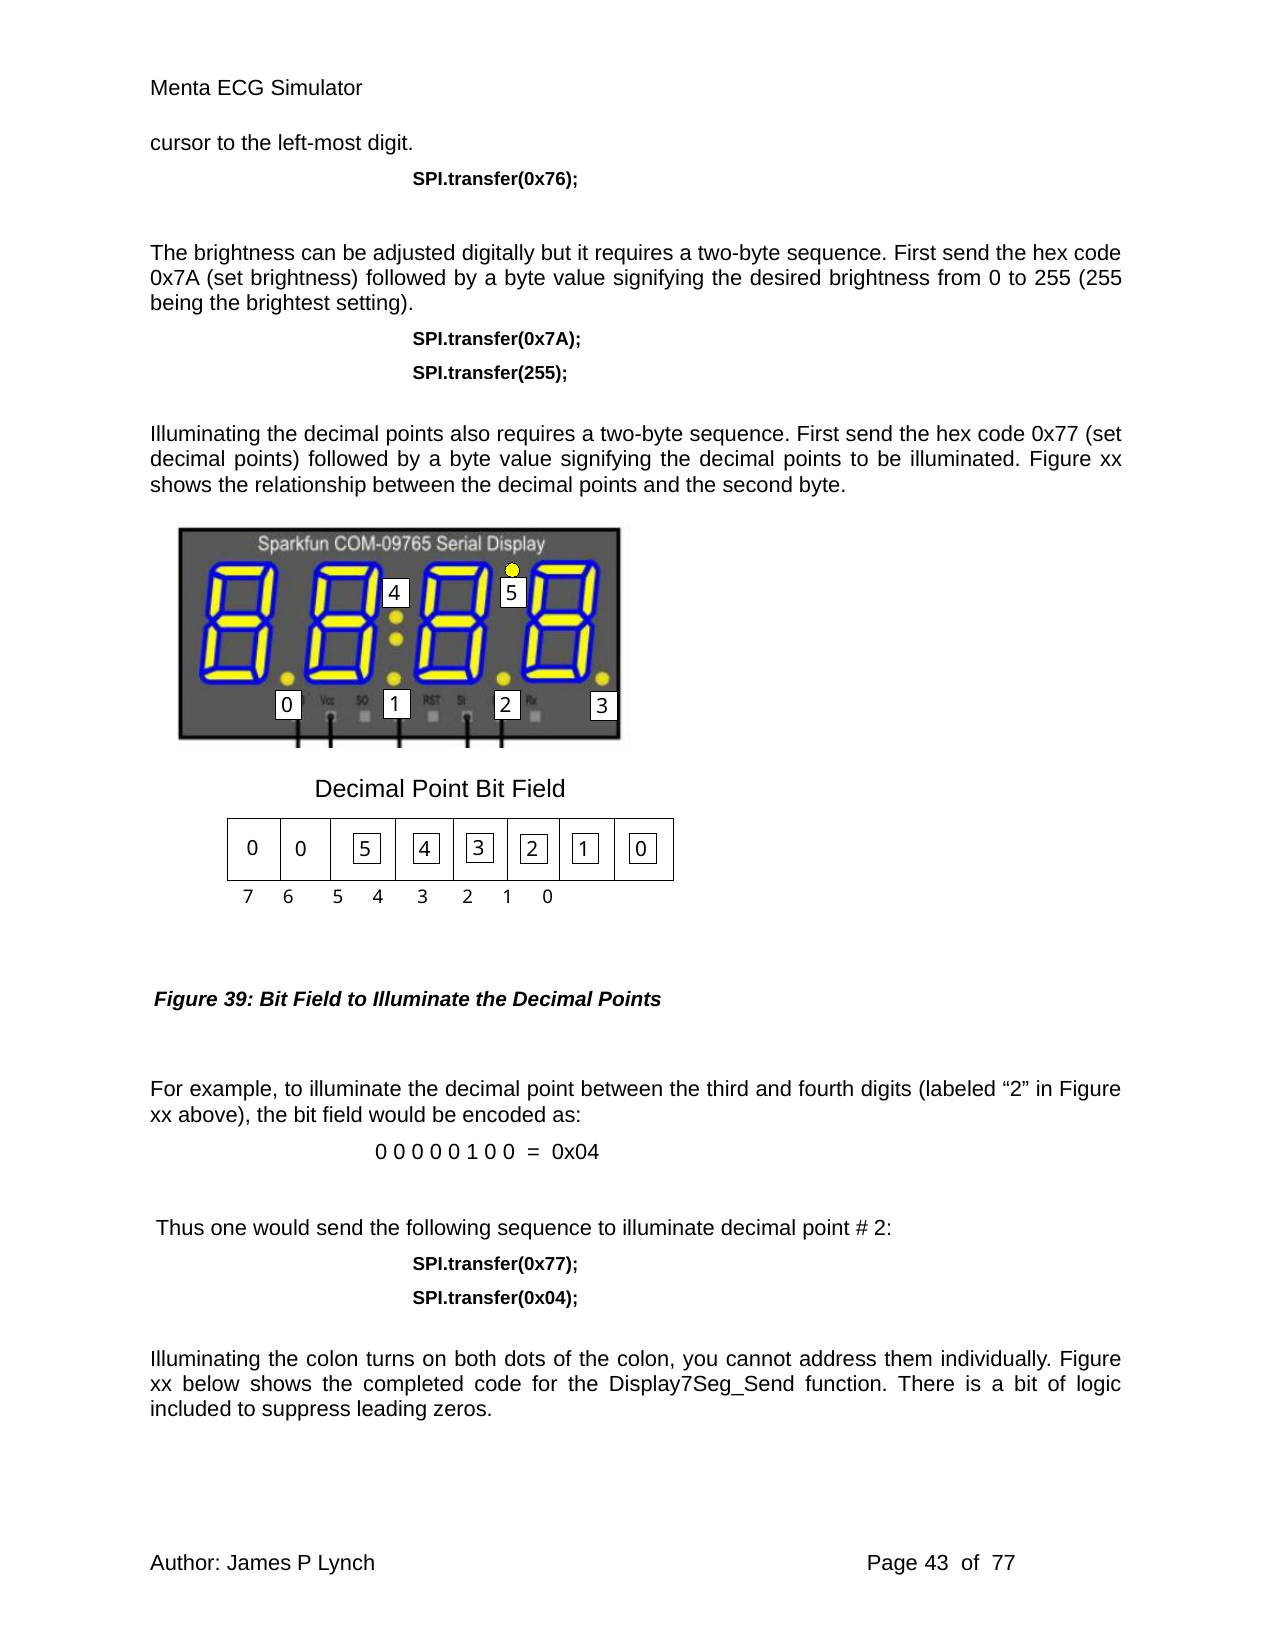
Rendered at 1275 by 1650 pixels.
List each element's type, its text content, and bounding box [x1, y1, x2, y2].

text SPI.transfer(255); [412, 362, 1124, 383]
text Thus one would send the following sequence to illuminate decimal point # 2: [150, 1215, 1124, 1240]
text SPI.transfer(0x77); [412, 1252, 1124, 1274]
text SPI.transfer(0x04); [412, 1286, 1124, 1308]
text SPI.transfer(0x7A); [412, 328, 1124, 349]
text Illuminating the decimal points also requires a two-byte sequence. First send the hex code 0x77 (set decimal points) followed by a byte value signifying the decimal points to be illuminated. Figure xx shows the relationship between the decimal points and the second byte. [150, 421, 1124, 497]
text Illuminating the colon turns on both dots of the colon, you cannot address them individually. Figure xx below shows the completed code for the Display7Seg_Send function. There is a bit of logic included to suppress leading zeros. [150, 1346, 1124, 1421]
text SPI.transfer(0x76); [412, 168, 1124, 189]
picture [168, 517, 631, 748]
text 0 0 0 0 0 1 0 0 = 0x04 [150, 1139, 1124, 1164]
text Figure : Bit Field to Illuminate the Decimal Points [154, 987, 908, 1011]
text cursor to the left-most digit. [150, 130, 1124, 155]
text For example, to illuminate the decimal point between the third and fourth digits (labeled “2” in Figure xx above), the bit field would be encoded as: [150, 1076, 1124, 1127]
text The brightness can be adjusted digitally but it requires a two-byte sequence. First send the hex code 0x7A (set brightness) followed by a byte value signifying the desired brightness from 0 to 255 (255 being the brightest setting). [150, 240, 1124, 315]
